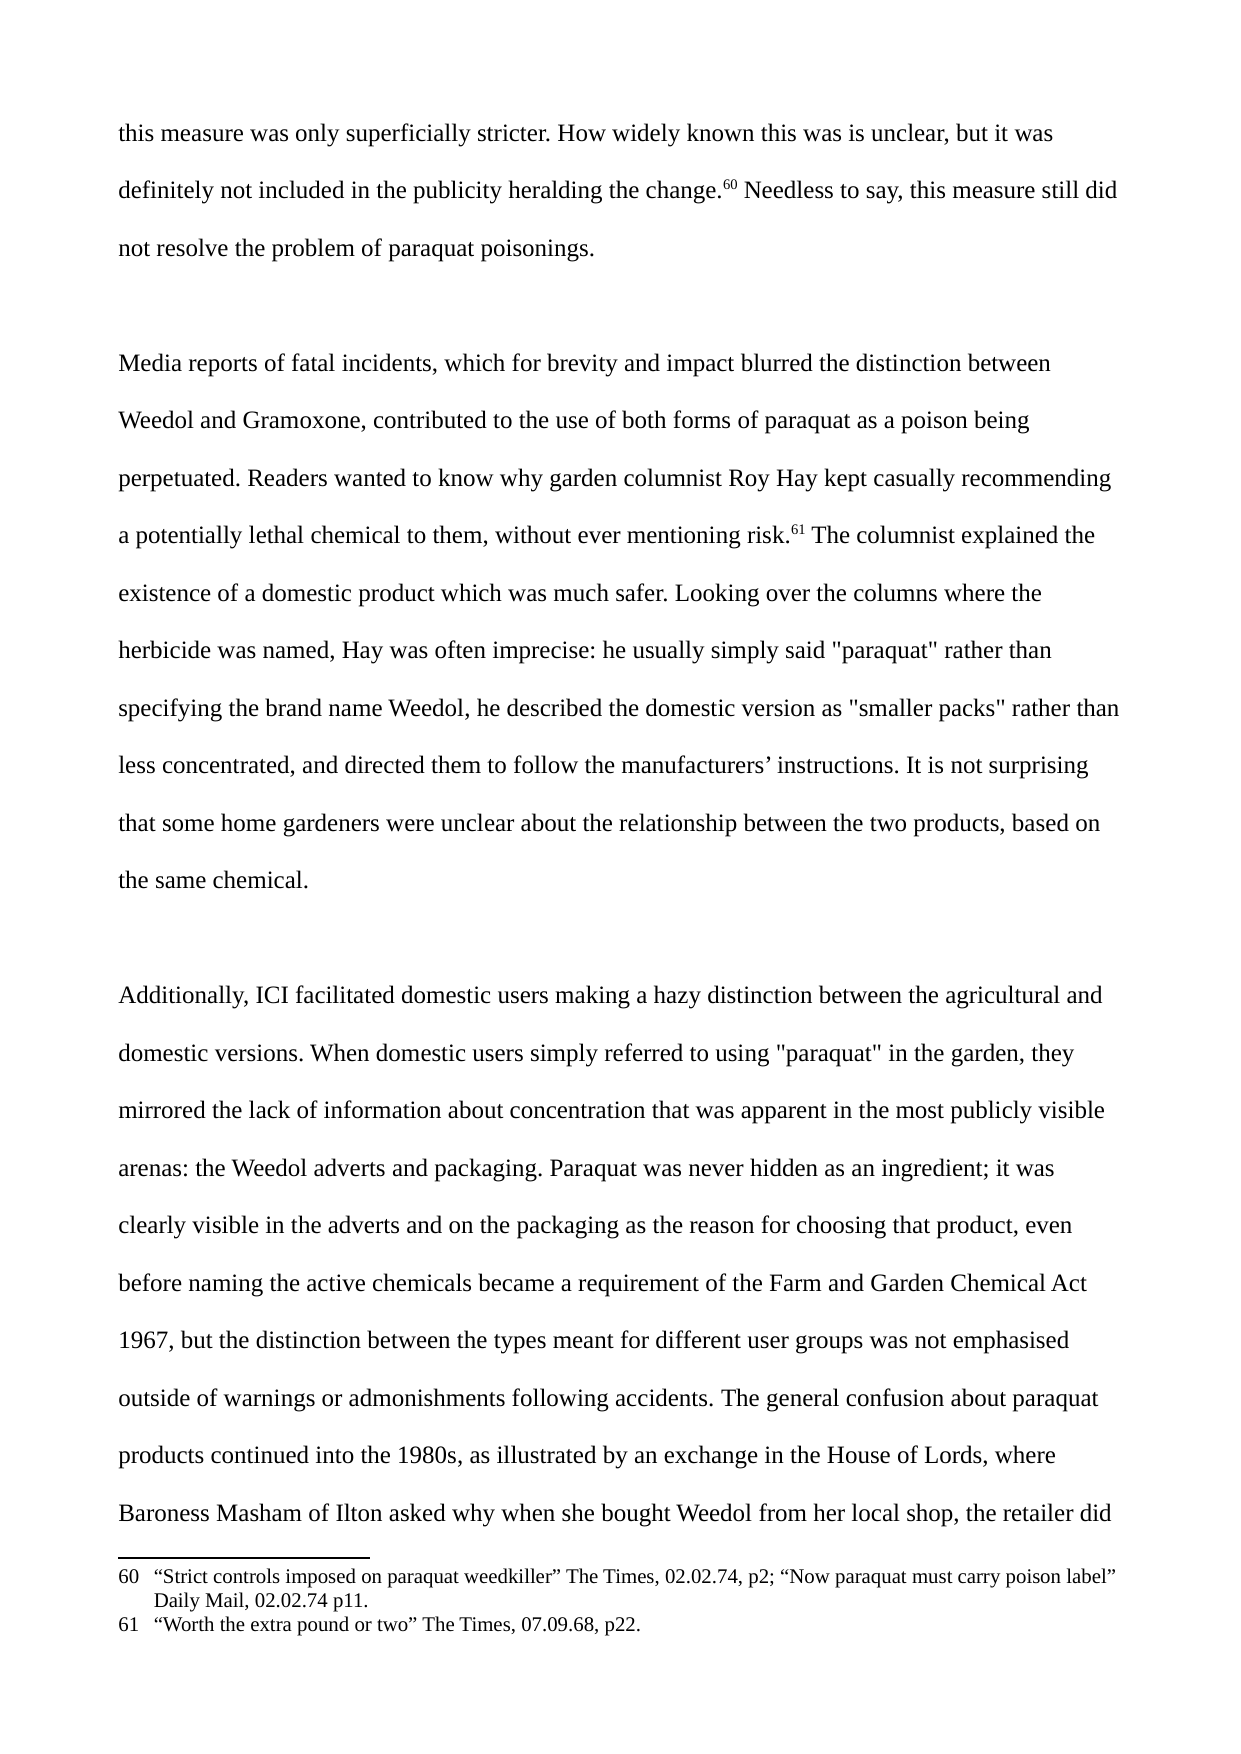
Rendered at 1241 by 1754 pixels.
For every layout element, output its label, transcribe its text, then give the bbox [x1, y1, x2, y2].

text Media reports of fatal incidents, which for brevity and impact blurred the distinction between Weedol and Gramoxone, contributed to the use of both forms of paraquat as a poison being perpetuated. Readers wanted to know why garden columnist Roy Hay kept casually recommending a potentially lethal chemical to them, without ever mentioning risk. The columnist explained the existence of a domestic product which was much safer. Looking over the columns where the herbicide was named, Hay was often imprecise: he usually simply said "paraquat" rather than specifying the brand name Weedol, he described the domestic version as "smaller packs" rather than less concentrated, and directed them to follow the manufacturers’ instructions. It is not surprising that some home gardeners were unclear about the relationship between the two products, based on the same chemical. [118, 348, 1122, 894]
text Additionally, ICI facilitated domestic users making a hazy distinction between the agricultural and domestic versions. When domestic users simply referred to using "paraquat" in the garden, they mirrored the lack of information about concentration that was apparent in the most publicly visible arenas: the Weedol adverts and packaging. Paraquat was never hidden as an ingredient; it was clearly visible in the adverts and on the packaging as the reason for choosing that product, even before naming the active chemicals became a requirement of the Farm and Garden Chemical Act 1967, but the distinction between the types meant for different user groups was not emphasised outside of warnings or admonishments following accidents. The general confusion about paraquat products continued into the 1980s, as illustrated by an exchange in the House of Lords, where Baroness Masham of Ilton asked why when she bought Weedol from her local shop, the retailer did [118, 981, 1122, 1527]
text “Strict controls imposed on paraquat weedkiller” The Times, 02.02.74, p2; “Now paraquat must carry poison label” Daily Mail, 02.02.74 p11. [118, 1564, 1122, 1612]
text “Worth the extra pound or two” The Times, 07.09.68, p22. [118, 1612, 1122, 1636]
text As we have seen, retailers were expected to prevent domestic users looking for paraquat from buying Gramoxone and to direct them to Weedol. It may have been relatively easy to identify those who genuinely needed Gramoxone for large scale herbicidal needs perhaps by the amount they required or how (and by whom) it was paid for, but it was impossible to tell who would cross the boundary between work and home and abstract some for domestic use. To clarify who was an appropriate prospective buyer, it was announced in 1974 that in addition to the Schedule I poisons procedures there was a new requirement that prospective buyers of agricultural strength paraquat concentrates would need to obtain a certificate stating that they were entitled to buy poisons. Although, as "all householders are authorised to give certificates certifying a person to be one to whom a poison may properly be sold" according to Rule 36 of the Poisons Rules 1972, in reality this measure was only superficially stricter. How widely known this was is unclear, but it was definitely not included in the publicity heralding the change. Needless to say, this measure still did not resolve the problem of paraquat poisonings. [118, 118, 1122, 262]
